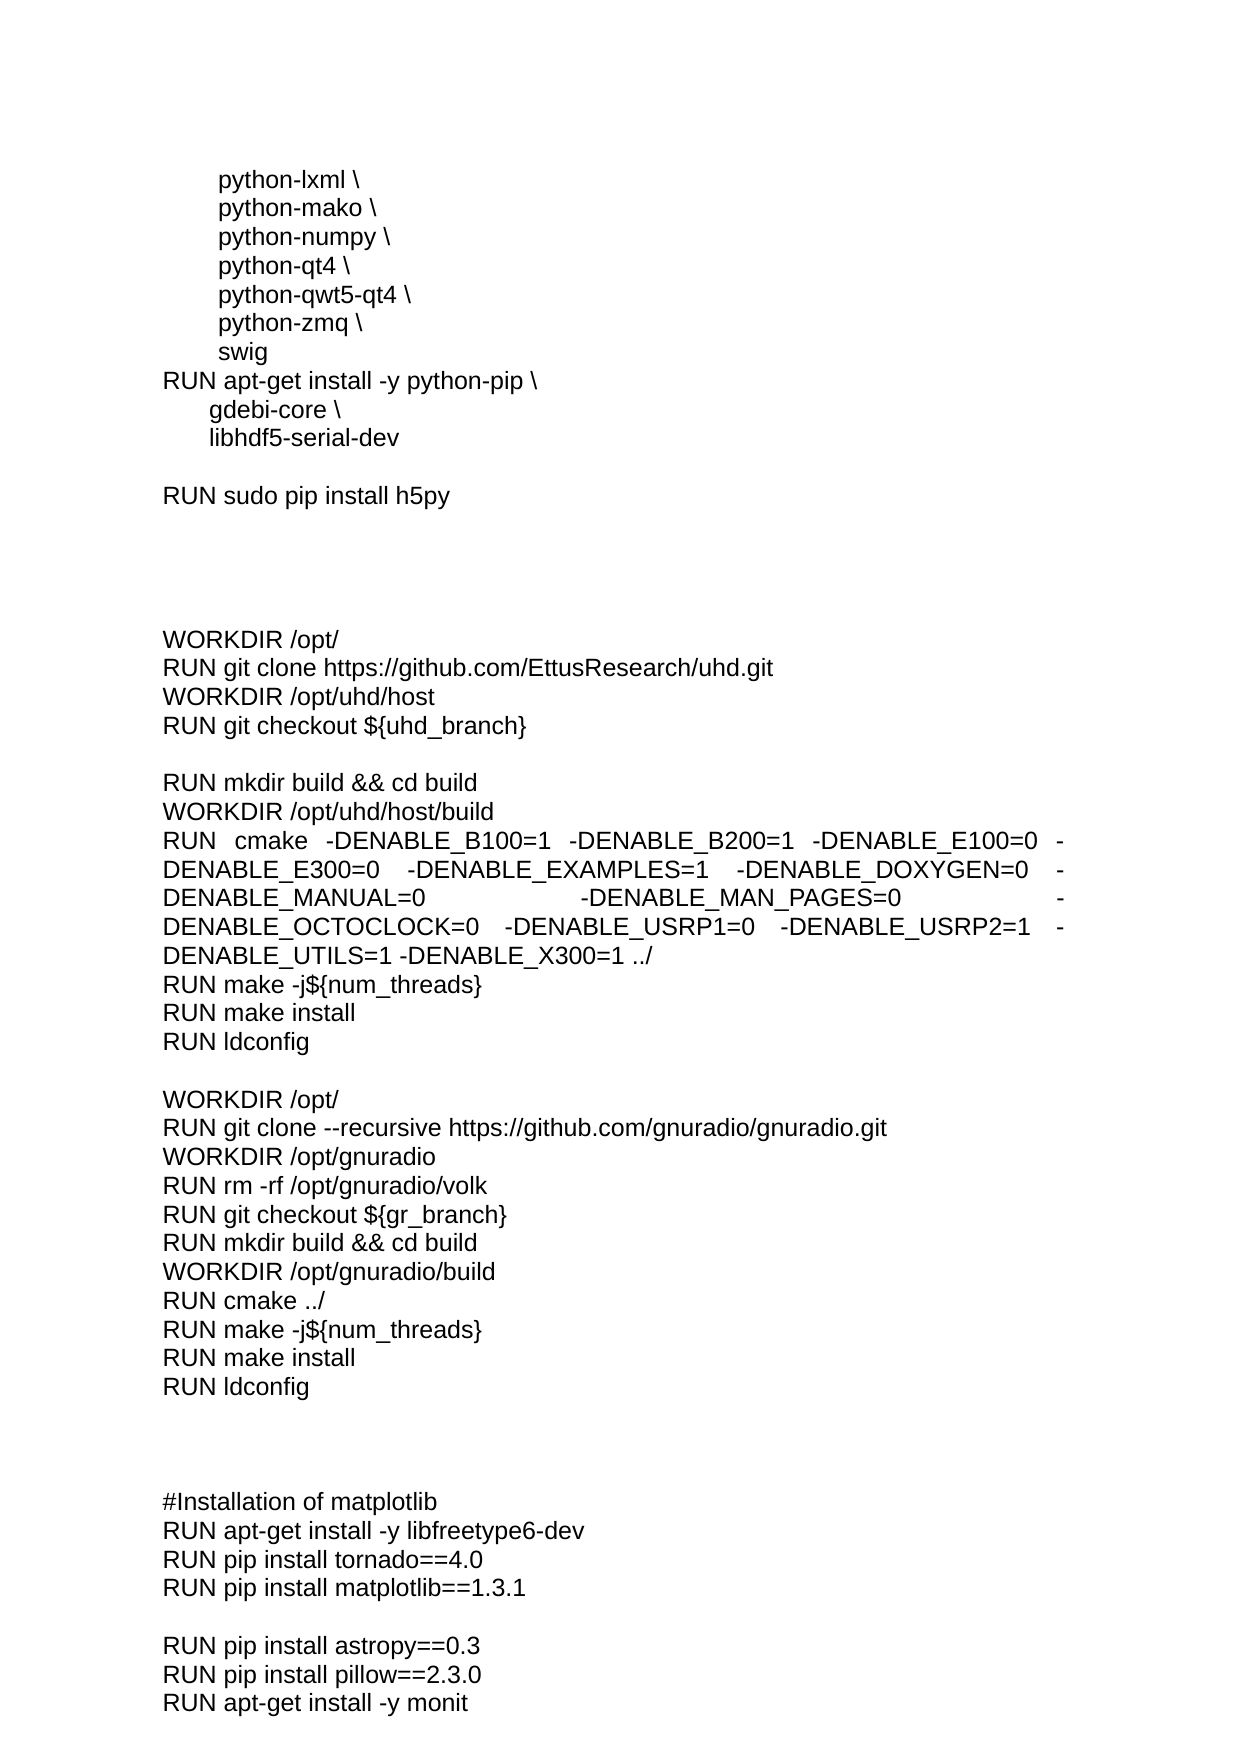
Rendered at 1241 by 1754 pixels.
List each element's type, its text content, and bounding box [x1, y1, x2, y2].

text RUN pip install matplotlib==1.3.1 [162, 1573, 1065, 1602]
text RUN apt-get install -y monit [162, 1688, 1065, 1717]
text RUN git clone --recursive https://github.com/gnuradio/gnuradio.git [162, 1113, 1065, 1142]
text RUN apt-get install -y libfreetype6-dev [162, 1516, 1065, 1544]
text RUN sudo pip install h5py [162, 481, 1065, 509]
text RUN pip install pillow==2.3.0 [162, 1659, 1065, 1688]
text python-numpy \ [162, 222, 1065, 251]
text python-qwt5-qt4 \ [162, 279, 1065, 308]
text python-qt4 \ [162, 251, 1065, 279]
text libhdf5-serial-dev [162, 423, 1065, 452]
text RUN make -j${num_threads} [162, 1314, 1065, 1343]
text RUN pip install astropy==0.3 [162, 1631, 1065, 1659]
text RUN rm -rf /opt/gnuradio/volk [162, 1171, 1065, 1199]
text RUN make -j${num_threads} [162, 969, 1065, 998]
text RUN make install [162, 998, 1065, 1027]
text RUN mkdir build && cd build [162, 768, 1065, 797]
text python-mako \ [162, 193, 1065, 222]
text WORKDIR /opt/gnuradio/build [162, 1257, 1065, 1286]
text RUN mkdir build && cd build [162, 1228, 1065, 1257]
text RUN ldconfig [162, 1027, 1065, 1056]
text RUN cmake ../ [162, 1286, 1065, 1314]
text RUN git checkout ${uhd_branch} [162, 711, 1065, 739]
text python-zmq \ [162, 308, 1065, 337]
text WORKDIR /opt/uhd/host [162, 682, 1065, 711]
text RUN make install [162, 1343, 1065, 1372]
text RUN pip install tornado==4.0 [162, 1544, 1065, 1573]
text #Installation of matplotlib [162, 1487, 1065, 1516]
text WORKDIR /opt/uhd/host/build [162, 797, 1065, 826]
text RUN ldconfig [162, 1372, 1065, 1401]
text RUN git clone https://github.com/EttusResearch/uhd.git [162, 653, 1065, 682]
text WORKDIR /opt/ [162, 1084, 1065, 1113]
text WORKDIR /opt/ [162, 624, 1065, 653]
text swig [162, 337, 1065, 366]
text RUN git checkout ${gr_branch} [162, 1199, 1065, 1228]
text WORKDIR /opt/gnuradio [162, 1142, 1065, 1171]
text RUN apt-get install -y python-pip \ [162, 366, 1065, 394]
text RUN cmake -DENABLE_B100=1 -DENABLE_B200=1 -DENABLE_E100=0 -DENABLE_E300=0 -DENABLE_EXAMPLES=1 -DENABLE_DOXYGEN=0 -DENABLE_MANUAL=0 -DENABLE_MAN_PAGES=0 -DENABLE_OCTOCLOCK=0 -DENABLE_USRP1=0 -DENABLE_USRP2=1 -DENABLE_UTILS=1 -DENABLE_X300=1 ../ [162, 826, 1065, 969]
text gdebi-core \ [162, 394, 1065, 423]
text python-lxml \ [162, 164, 1065, 193]
